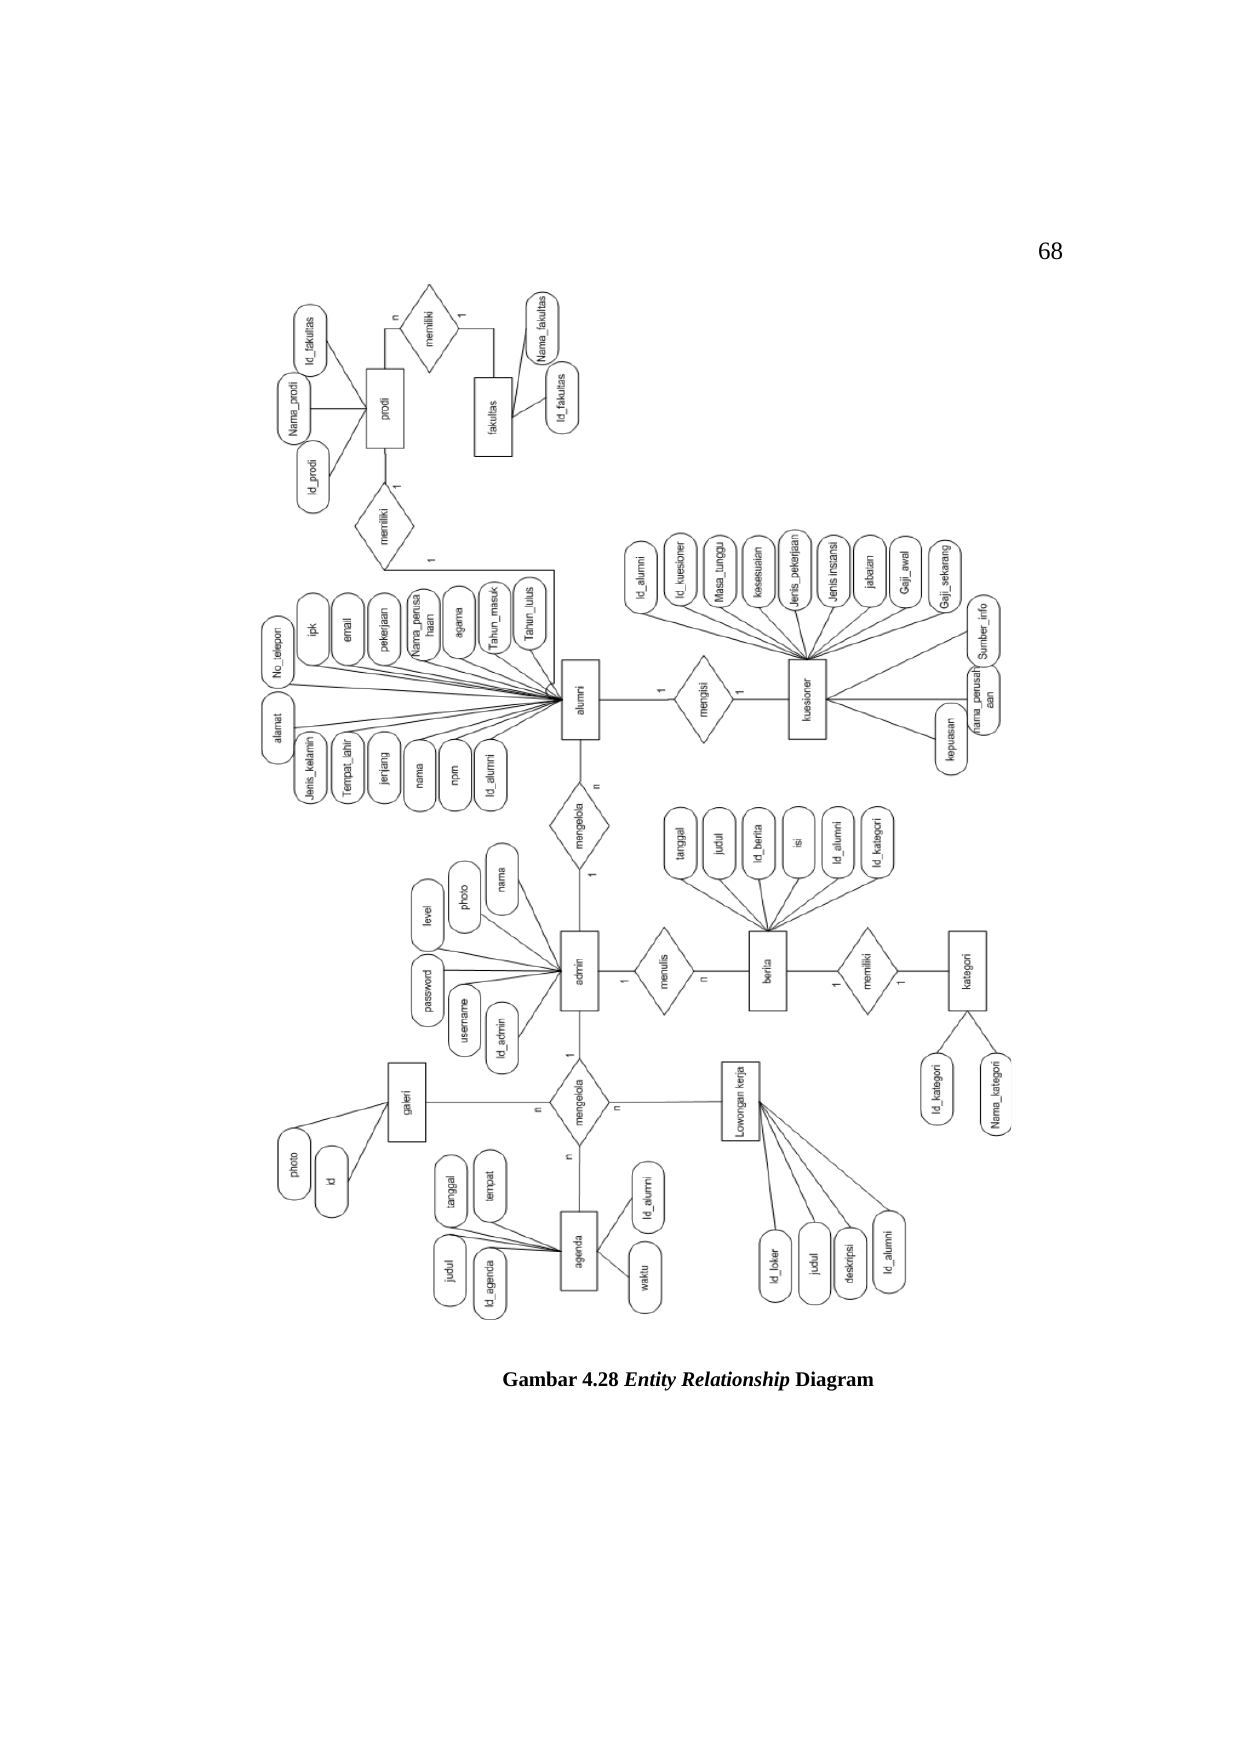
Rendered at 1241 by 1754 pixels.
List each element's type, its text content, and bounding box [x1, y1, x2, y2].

picture [261, 285, 1012, 1319]
list Gambar 4.28 Entity Relationship Diagram [313, 1367, 1063, 1391]
